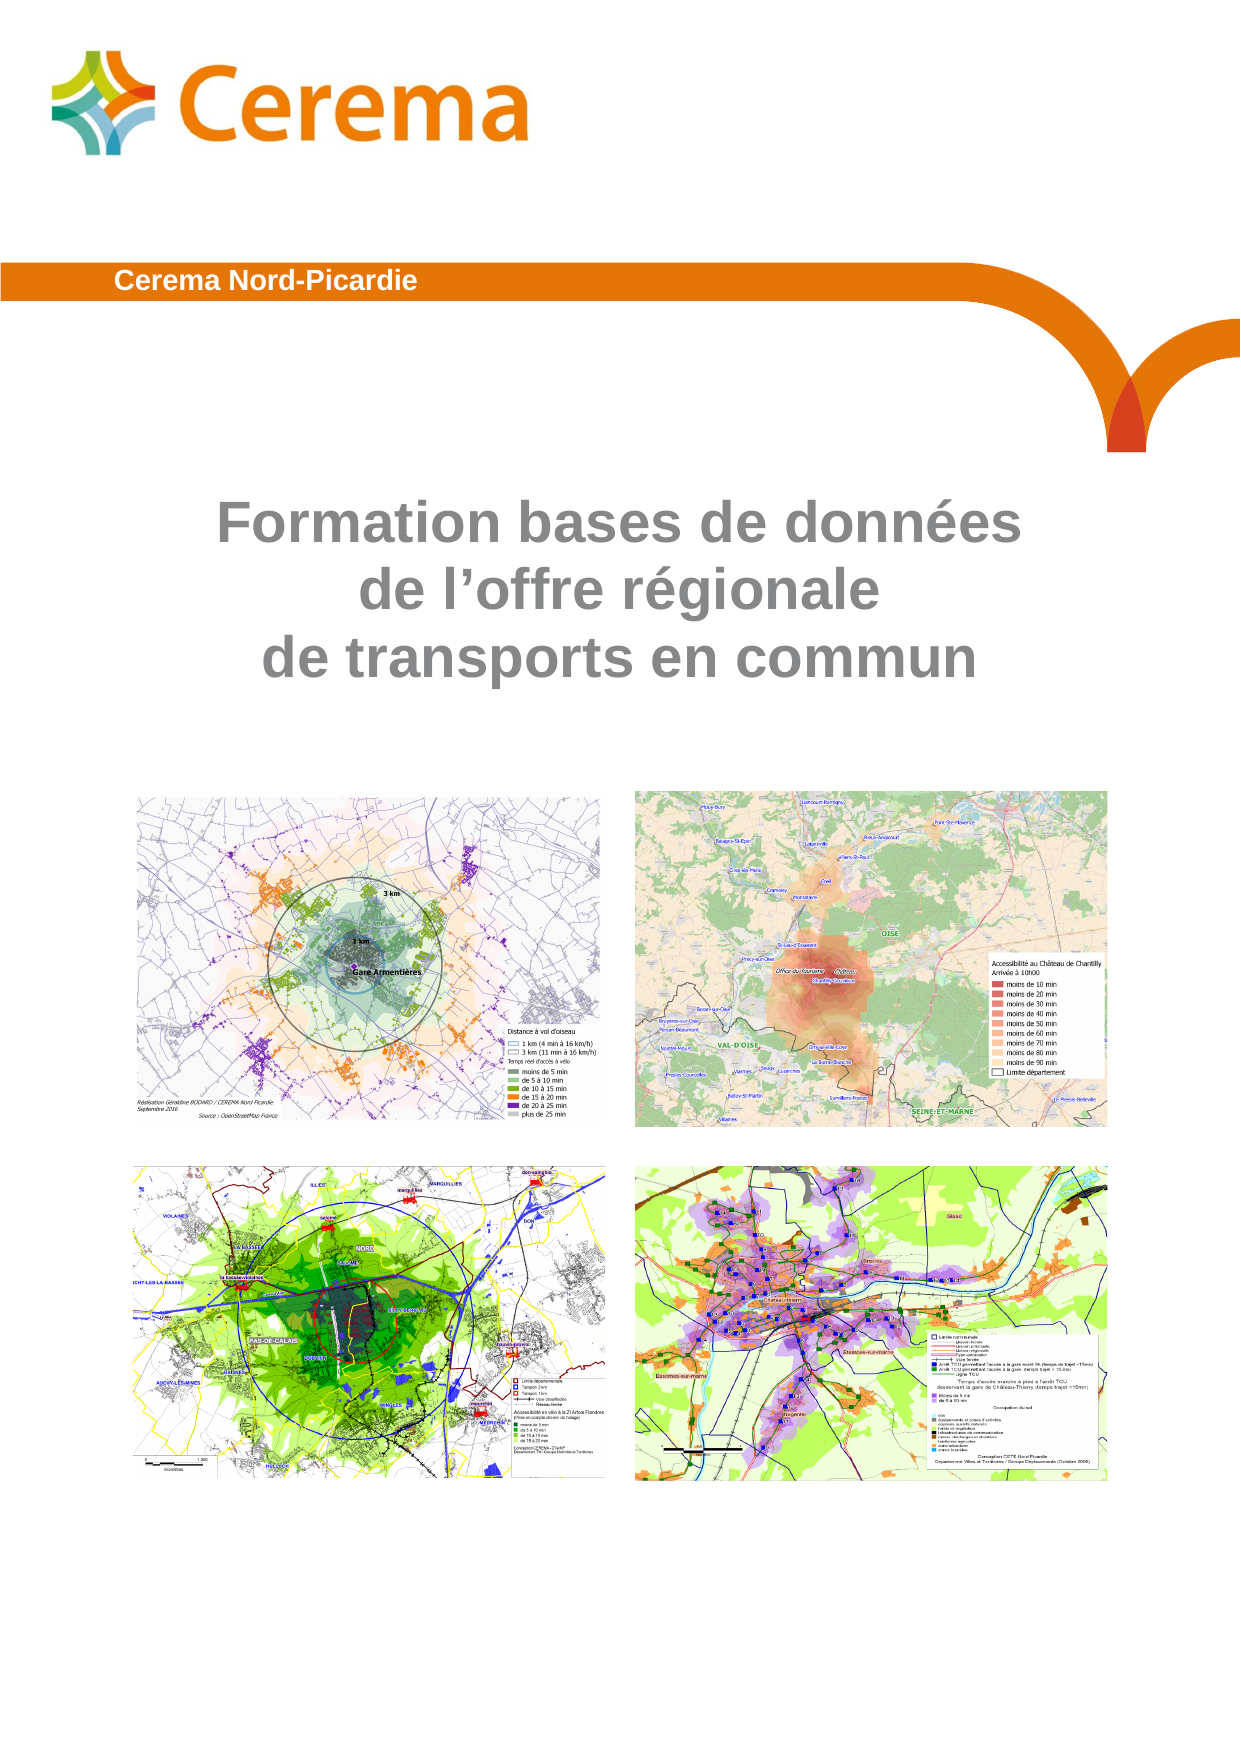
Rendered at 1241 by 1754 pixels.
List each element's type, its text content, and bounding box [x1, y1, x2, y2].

table_header [620, 786, 1122, 1161]
text de l’offre régionale [118, 554, 1122, 622]
table_header [118, 786, 620, 1161]
picture [635, 791, 1108, 1127]
picture [132, 791, 606, 1126]
table_cell [620, 1161, 1122, 1515]
text de transports en commun [118, 622, 1122, 689]
table_cell [118, 1161, 620, 1515]
picture [132, 1166, 606, 1478]
picture [635, 1166, 1108, 1481]
text Formation bases de données [118, 487, 1122, 554]
picture [0, 214, 1240, 455]
